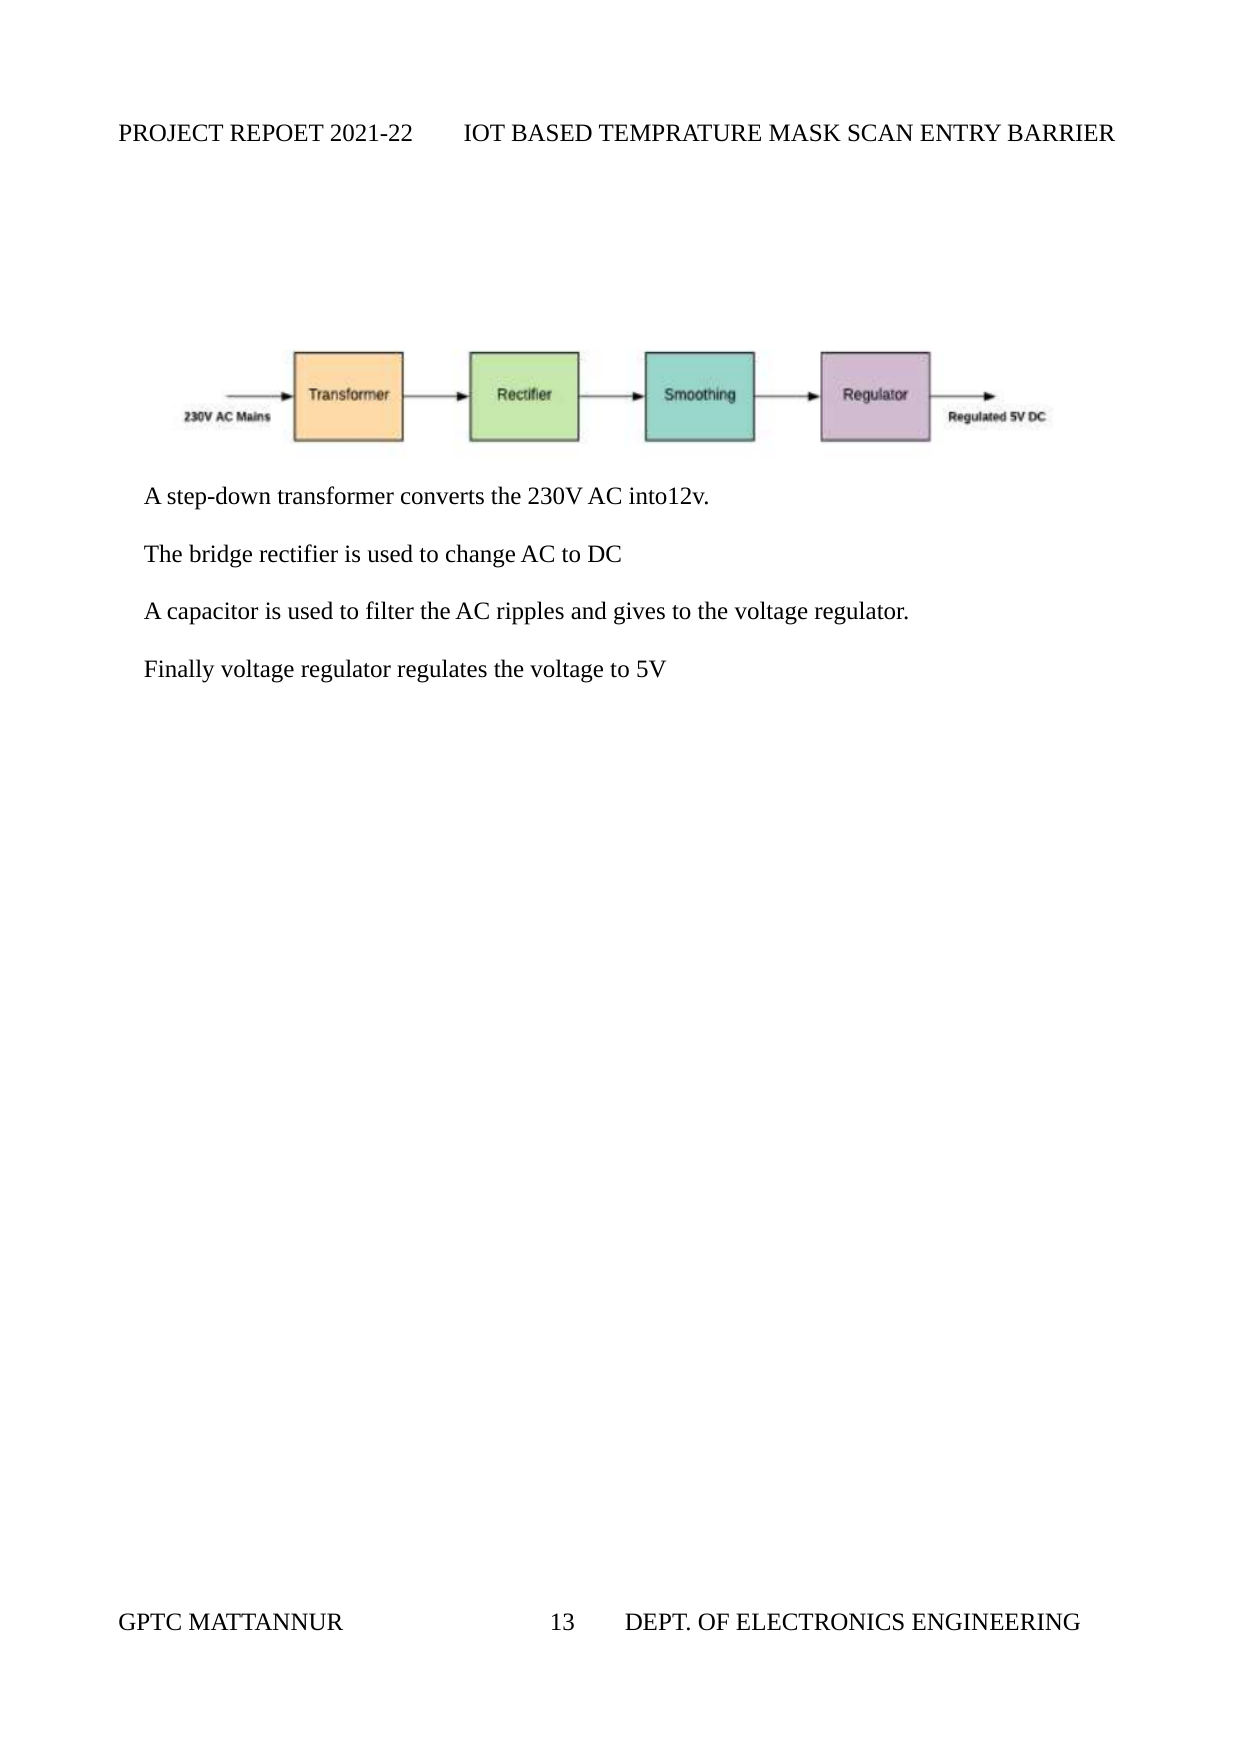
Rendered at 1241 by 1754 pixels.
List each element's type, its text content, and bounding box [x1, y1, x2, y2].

text  The bridge rectifier is used to change AC to DC [118, 539, 1122, 567]
picture [167, 315, 421, 467]
text  A capacitor is used to filter the AC ripples and gives to the voltage regulator. [118, 596, 1122, 625]
text  A step-down transformer converts the 230V AC into12v. [118, 292, 1122, 510]
text  Finally voltage regulator regulates the voltage to 5V [118, 654, 1122, 683]
